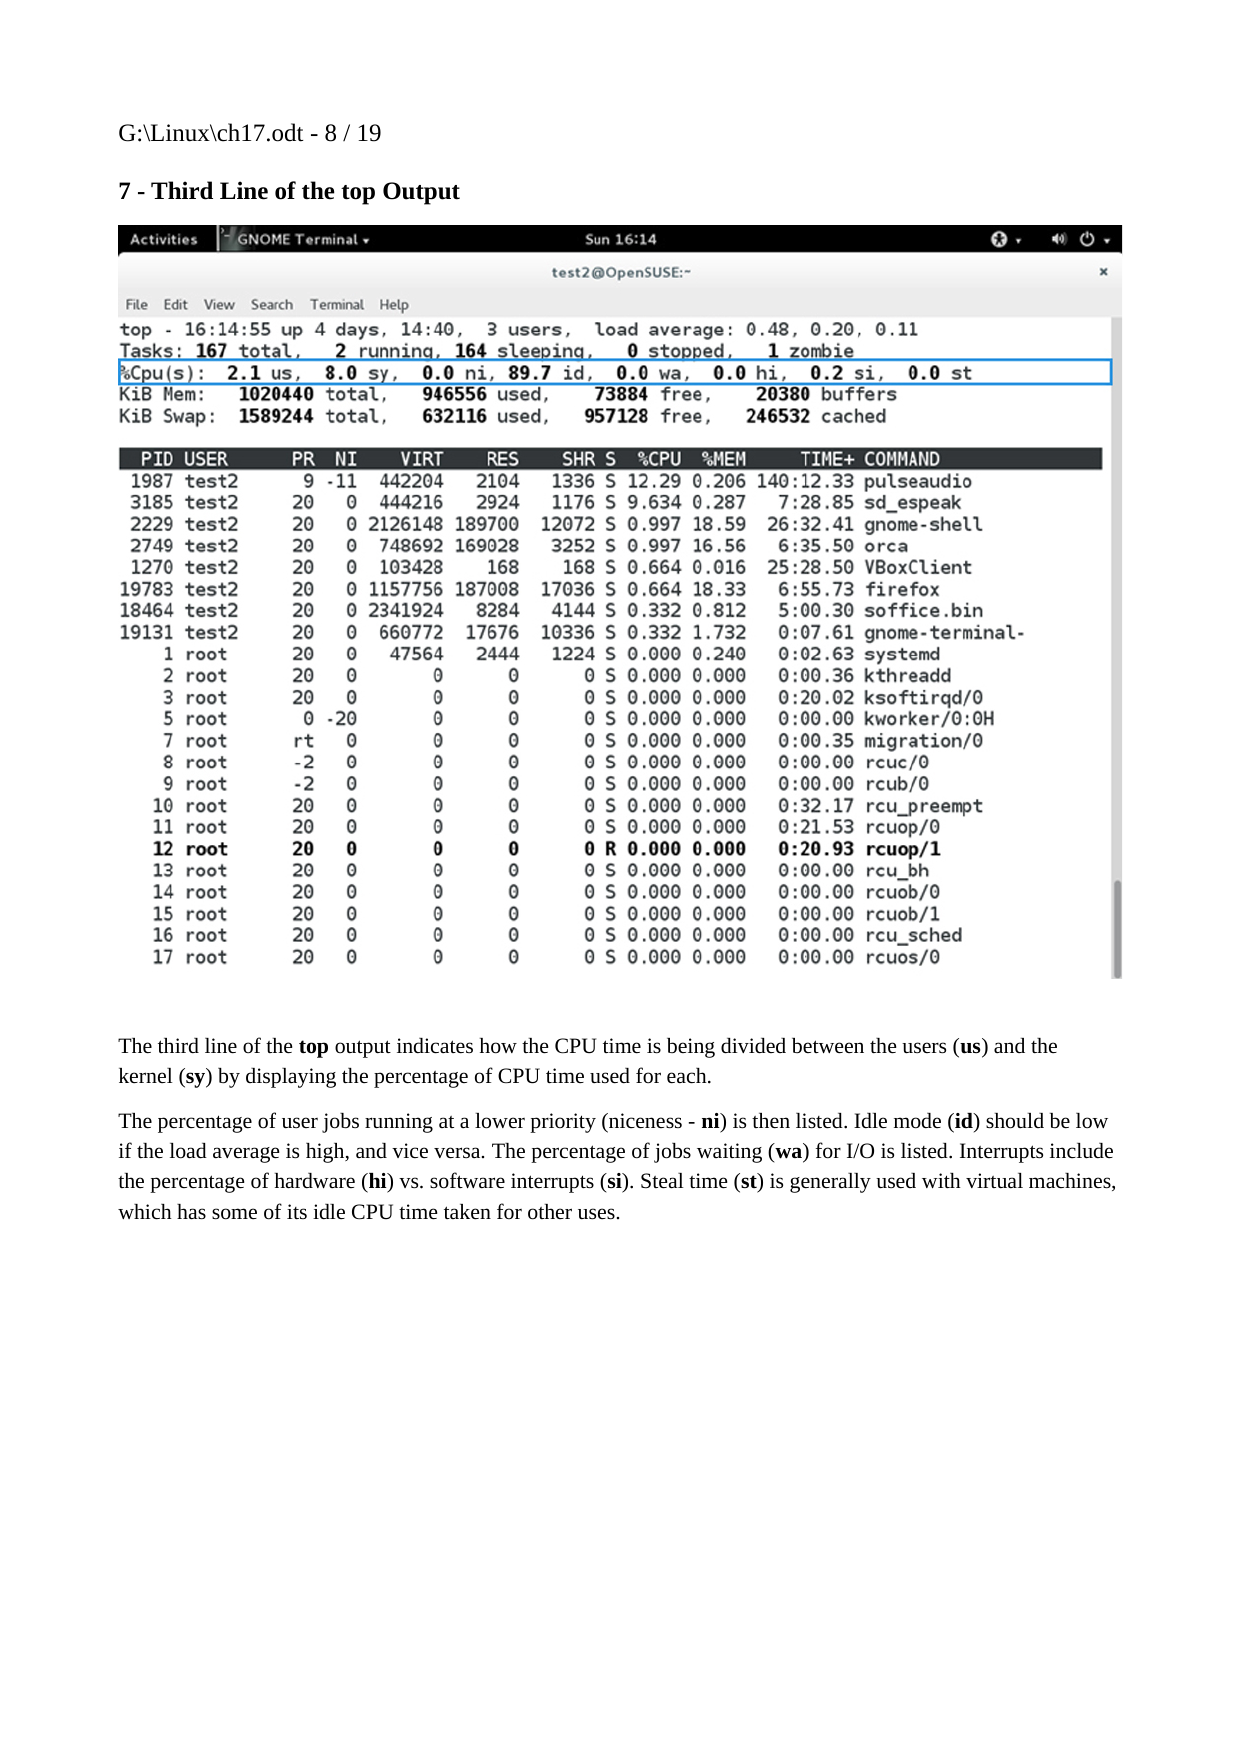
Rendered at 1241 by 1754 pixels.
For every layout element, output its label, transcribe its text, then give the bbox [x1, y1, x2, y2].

text 7 - Third Line of the top Output [118, 176, 1122, 205]
picture [118, 225, 1123, 979]
text The third line of the top output indicates how the CPU time is being divided between the users (us) and the kernel (sy) by displaying the percentage of CPU time used for each. [118, 1033, 1122, 1088]
text The percentage of user jobs running at a lower priority (niceness - ni) is then listed. Idle mode (id) should be low if the load average is high, and vice versa. The percentage of jobs waiting (wa) for I/O is listed. Interrupts include the percentage of hardware (hi) vs. software interrupts (si). Steal time (st) is generally used with virtual machines, which has some of its idle CPU time taken for other uses. [118, 1108, 1122, 1224]
